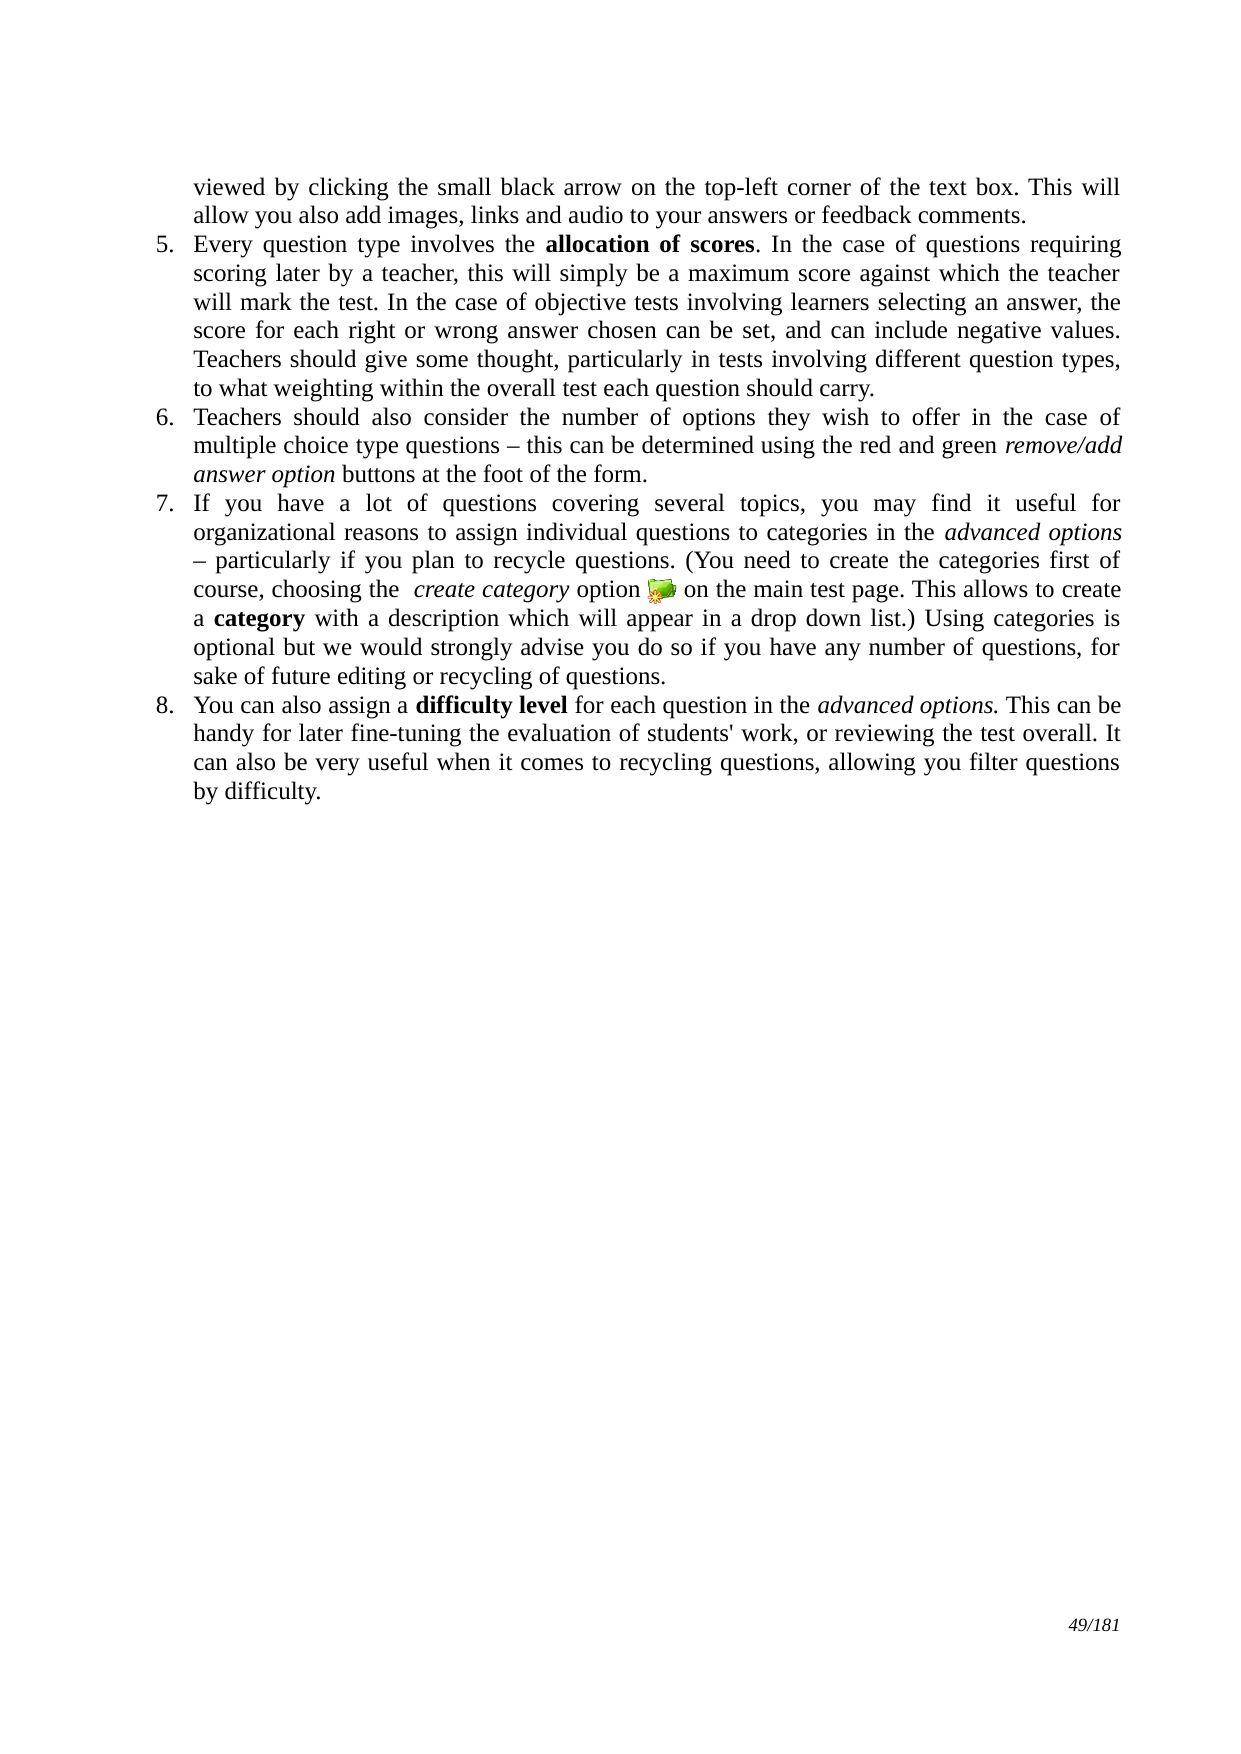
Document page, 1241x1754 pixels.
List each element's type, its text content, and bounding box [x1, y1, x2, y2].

list You can also assign a difficulty level for each question in the advanced options. This can be handy for later fine-tuning the evaluation of students' work, or reviewing the test overall. It can also be very useful when it comes to recycling questions, allowing you filter questions by difficulty. [156, 690, 1122, 805]
list viewed by clicking the small black arrow on the top-left corner of the text box. This will allow you also add images, links and audio to your answers or feedback comments. [156, 172, 1122, 229]
list If you have a lot of questions covering several topics, you may find it useful for organizational reasons to assign individual questions to categories in the advanced options – particularly if you plan to recycle questions. (You need to create the categories first of course, choosing the create category option on the main test page. This allows to create a category with a description which will appear in a drop down list.) Using categories is optional but we would strongly advise you do so if you have any number of questions, for sake of future editing or recycling of questions. [156, 488, 1122, 690]
picture [647, 574, 677, 604]
list Teachers should also consider the number of options they wish to offer in the case of multiple choice type questions – this can be determined using the red and green remove/add answer option buttons at the foot of the form. [156, 402, 1122, 488]
list Every question type involves the allocation of scores. In the case of questions requiring scoring later by a teacher, this will simply be a maximum score against which the teacher will mark the test. In the case of objective tests involving learners selecting an answer, the score for each right or wrong answer chosen can be set, and can include negative values. Teachers should give some thought, particularly in tests involving different question types, to what weighting within the overall test each question should carry. [156, 229, 1122, 402]
